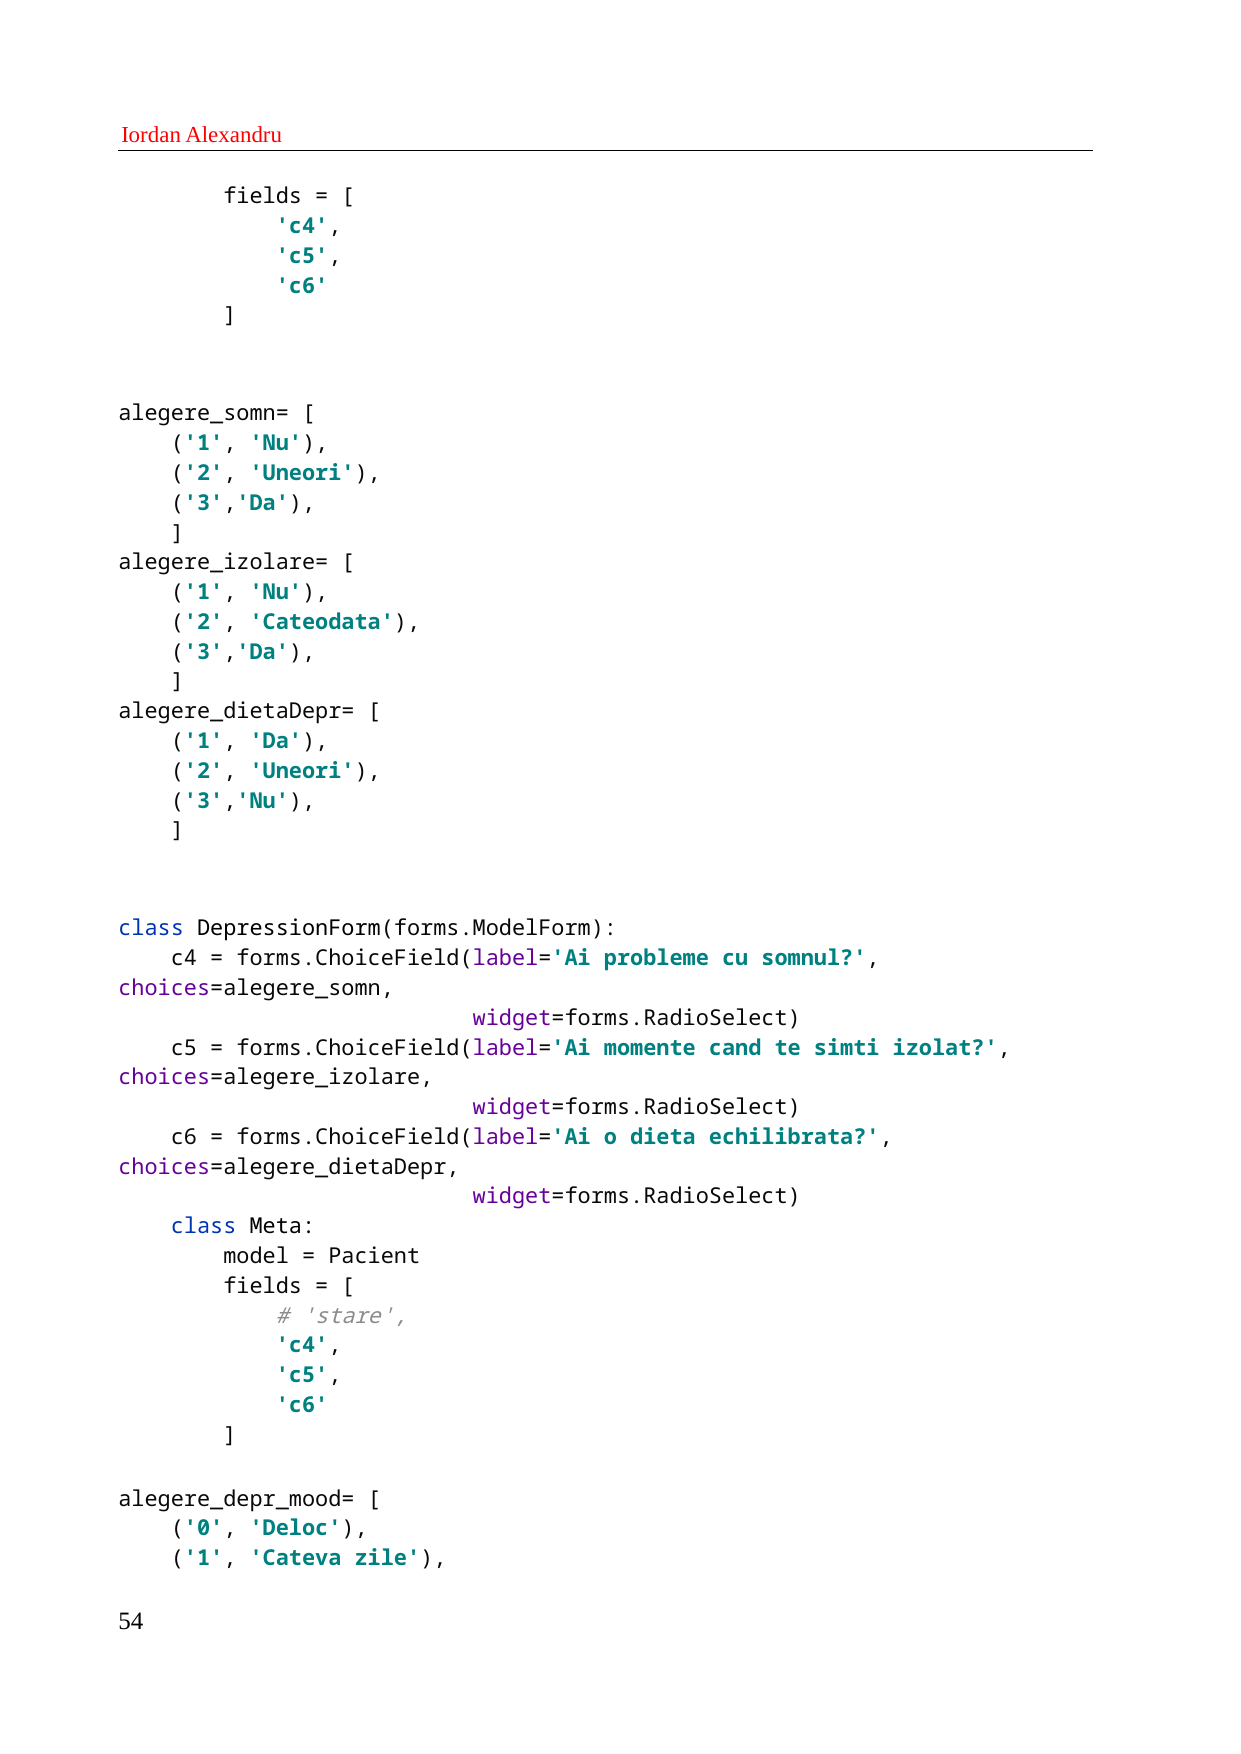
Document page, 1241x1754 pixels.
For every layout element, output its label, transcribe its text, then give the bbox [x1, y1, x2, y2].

text fields = [ 'c4', 'c5', 'c6' ] alegere_somn= [ ('1', 'Nu'), ('2', 'Uneori'), ('3','Da'), ] alegere_izolare= [ ('1', 'Nu'), ('2', 'Cateodata'), ('3','Da'), ] alegere_dietaDepr= [ ('1', 'Da'), ('2', 'Uneori'), ('3','Nu'), ] class DepressionForm(forms.ModelForm): c4 = forms.ChoiceField(label='Ai probleme cu somnul?', choices=alegere_somn, widget=forms.RadioSelect) c5 = forms.ChoiceField(label='Ai momente cand te simti izolat?', choices=alegere_izolare, widget=forms.RadioSelect) c6 = forms.ChoiceField(label='Ai o dieta echilibrata?', choices=alegere_dietaDepr, widget=forms.RadioSelect) class Meta: model = Pacient fields = [ # 'stare', 'c4', 'c5', 'c6' ] alegere_depr_mood= [ ('0', 'Deloc'), ('1', 'Cateva zile'), [118, 180, 1093, 1572]
